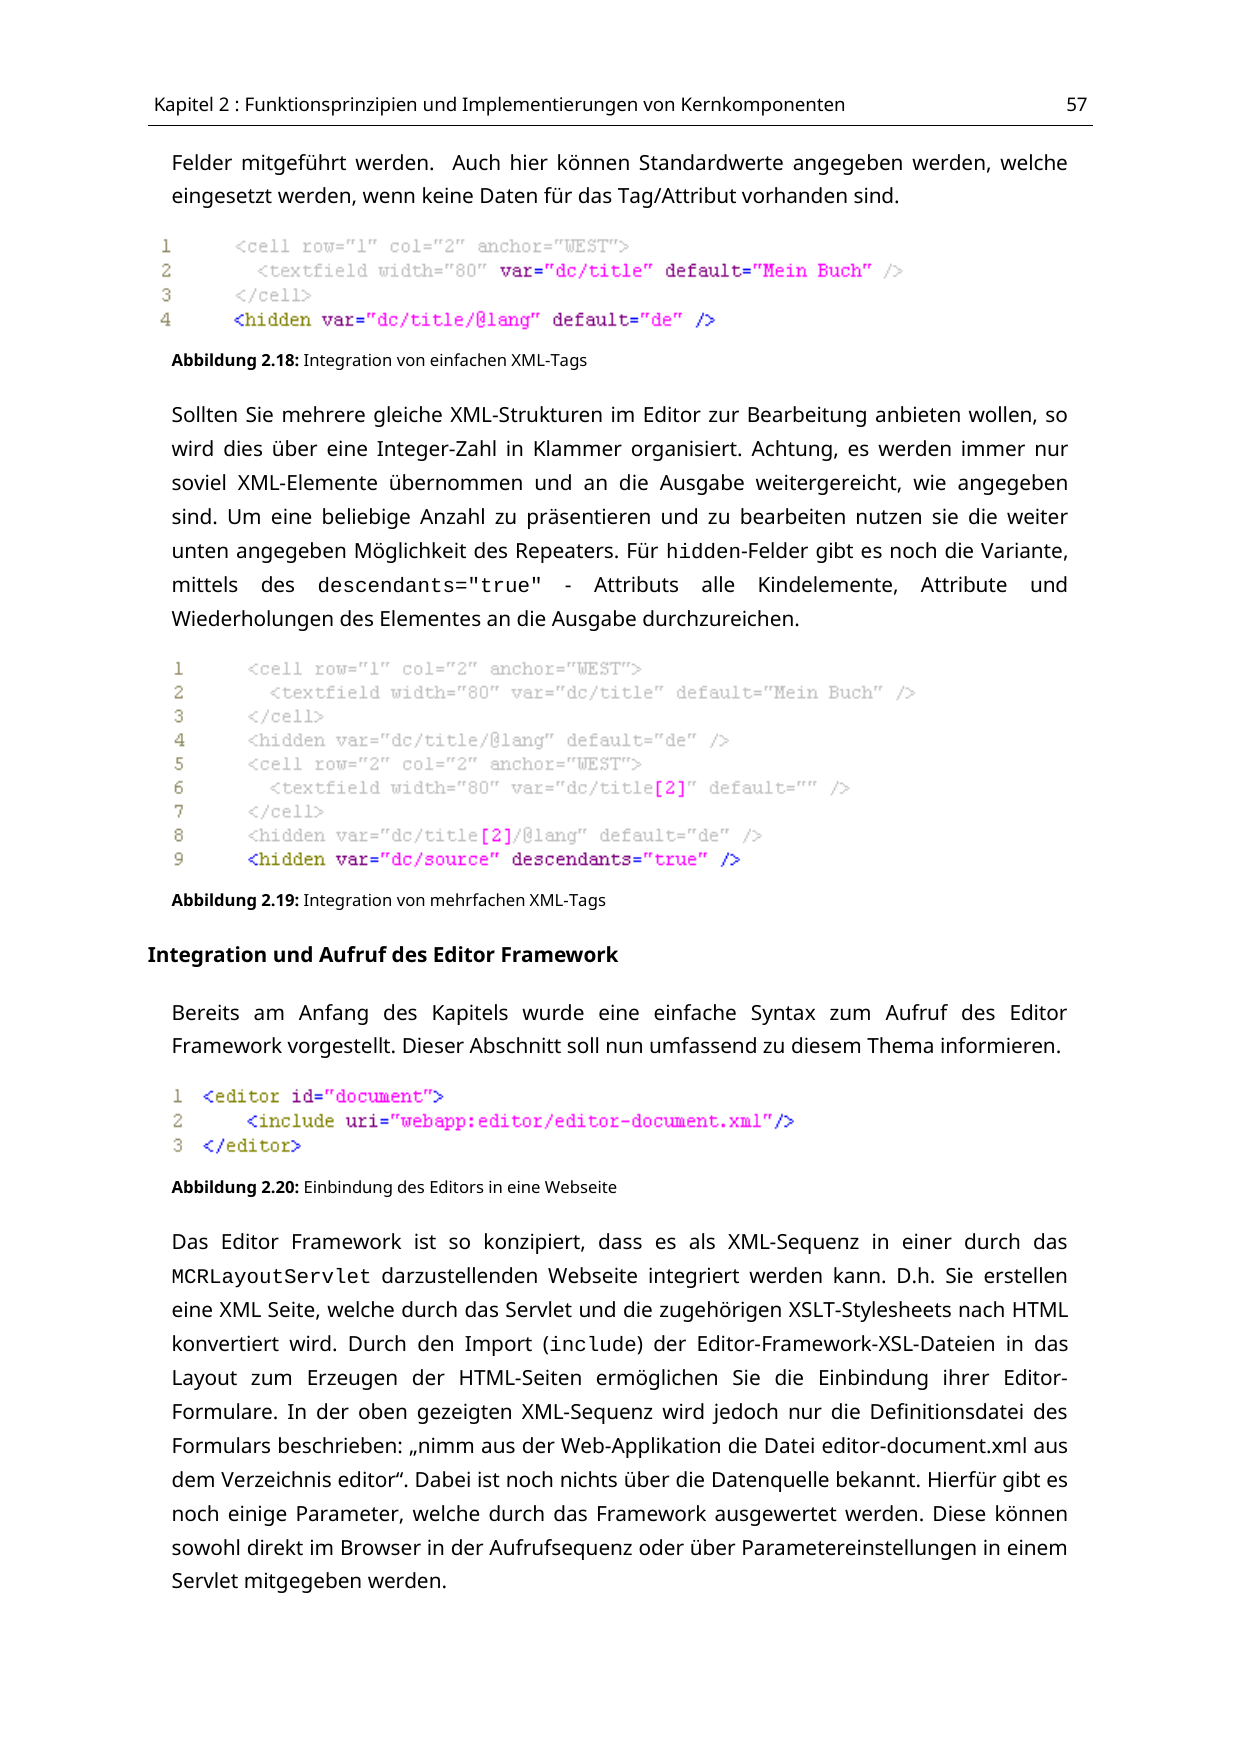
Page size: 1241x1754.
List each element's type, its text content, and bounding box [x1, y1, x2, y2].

text Abbildung 2.18: Integration von einfachen XML-Tags [171, 332, 907, 371]
text Felder mitgeführt werden. Auch hier können Standardwerte angegeben werden, welche eingesetzt werden, wenn keine Daten für das Tag/Attribut vorhanden sind. [171, 148, 1069, 210]
text Abbildung 2.19: Integration von mehrfachen XML-Tags [171, 872, 907, 911]
text Das Editor Framework ist so konzipiert, dass es als XML-Sequenz in einer durch das MCRLayoutServlet darzustellenden Webseite integriert werden kann. D.h. Sie erstellen eine XML Seite, welche durch das Servlet und die zugehörigen XSLT-Stylesheets nach HTML konvertiert wird. Durch den Import (include) der Editor-Framework-XSL-Dateien in das Layout zum Erzeugen der HTML-Seiten ermöglichen Sie die Einbindung ihrer Editor-Formulare. In der oben gezeigten XML-Sequenz wird jedoch nur die Definitionsdatei des Formulars beschrieben: „nimm aus der Web-Applikation die Datei editor-document.xml aus dem Verzeichnis editor“. Dabei ist noch nichts über die Datenquelle bekannt. Hierfür gibt es noch einige Parameter, welche durch das Framework ausgewertet werden. Diese können sowohl direkt im Browser in der Aufrufsequenz oder über Parametereinstellungen in einem Servlet mitgegeben werden. [148, 1083, 1069, 1595]
text Bereits am Anfang des Kapitels wurde eine einfache Syntax zum Aufruf des Editor Framework vorgestellt. Dieser Abschnitt soll nun umfassend zu diesem Thema informieren. [171, 998, 1069, 1060]
subtitle Integration und Aufruf des Editor Framework [148, 679, 1092, 969]
text Abbildung 2.20: Einbindung des Editors in eine Webseite [171, 1159, 813, 1198]
text Sollten Sie mehrere gleiche XML-Strukturen im Editor zur Bearbeitung anbieten wollen, so wird dies über eine Integer-Zahl in Klammer organisiert. Achtung, es werden immer nur soviel XML-Elemente übernommen und an die Ausgabe weitergereicht, wie angegeben sind. Um eine beliebige Anzahl zu präsentieren und zu bearbeiten nutzen sie die weiter unten angegeben Möglichkeit des Repeaters. Für hidden-Felder gibt es noch die Variante, mittels des descendants="true" - Attributs alle Kindelemente, Attribute und Wiederholungen des Elementes an die Ausgabe durchzureichen. [148, 239, 1069, 632]
